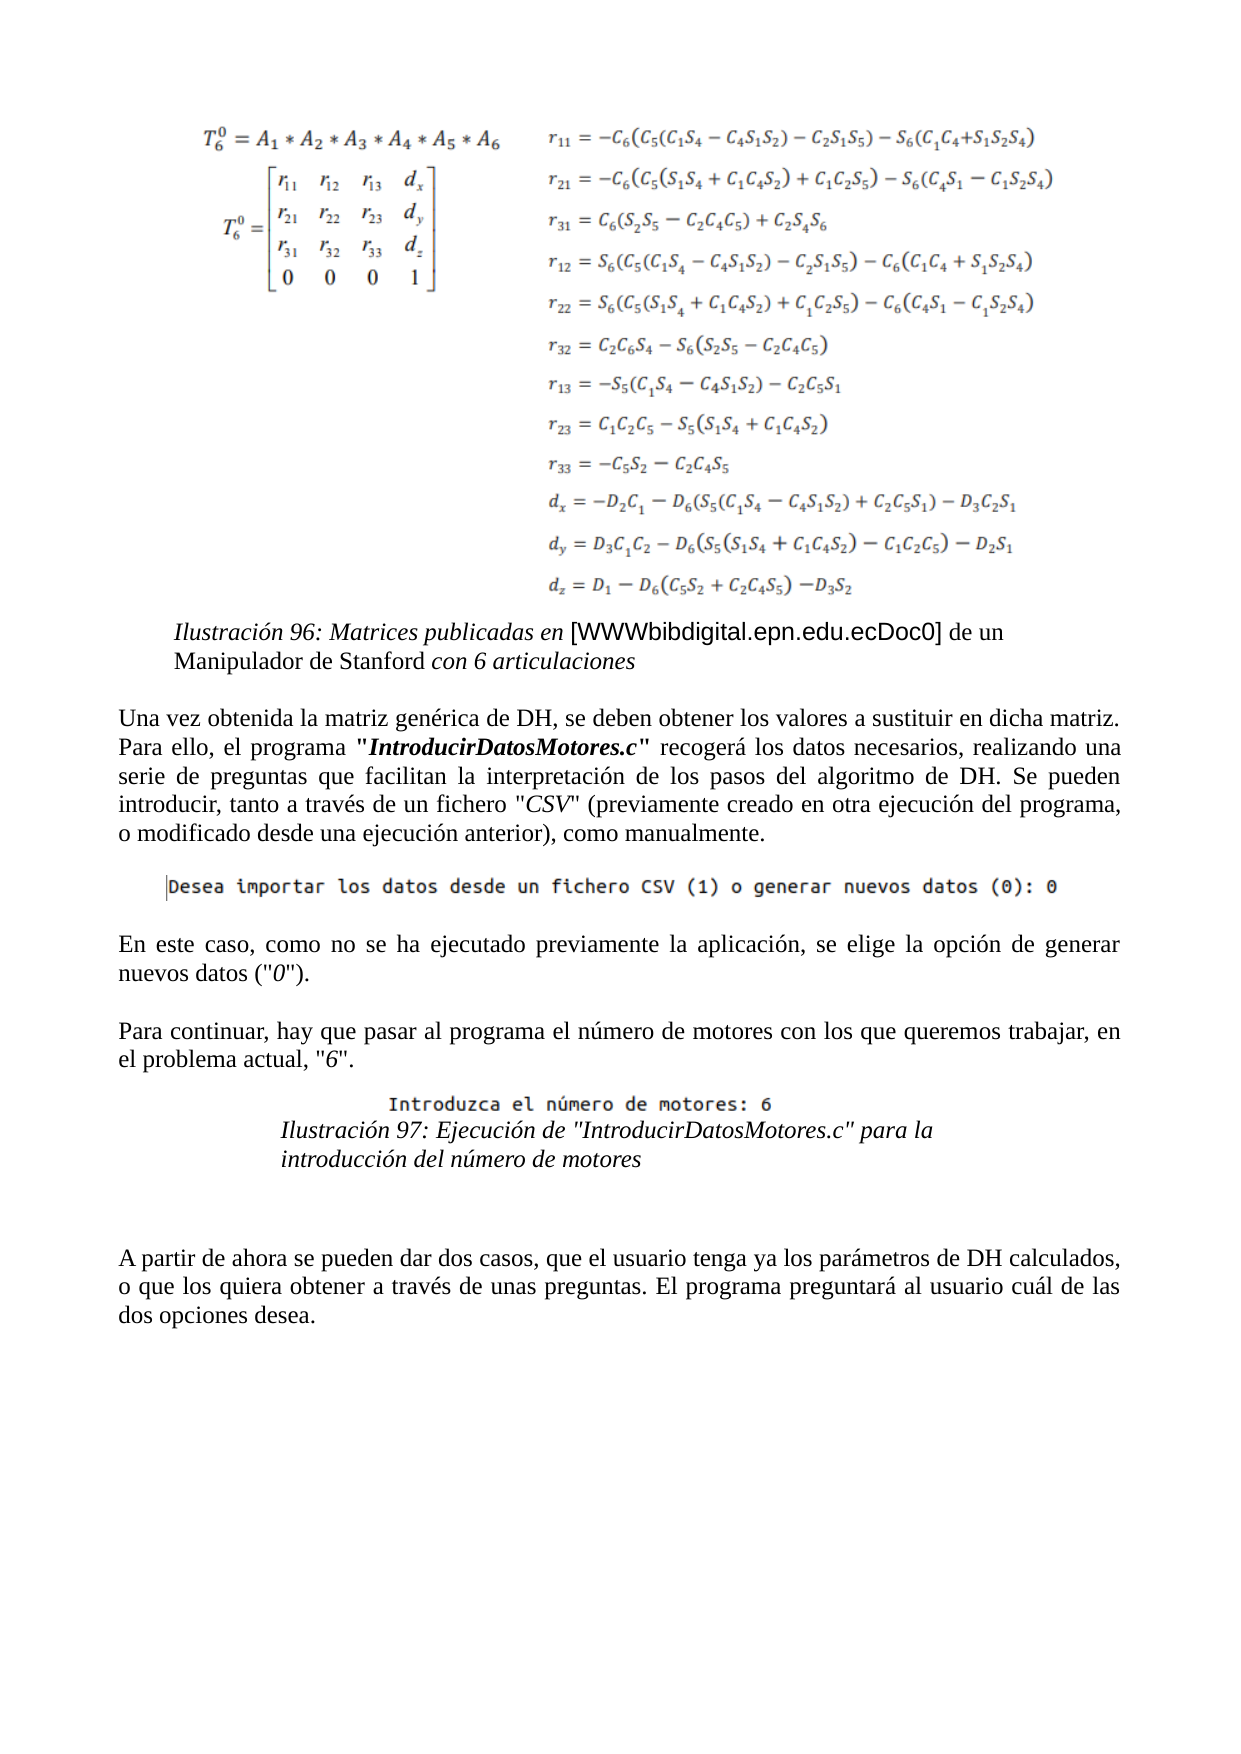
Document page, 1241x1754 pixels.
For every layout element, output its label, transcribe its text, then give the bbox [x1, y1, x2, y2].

picture [166, 875, 1074, 901]
text Para continuar, hay que pasar al programa el número de motores con los que queremos trabajar, en el problema actual, "6". [118, 1016, 1122, 1073]
text En este caso, como no se ha ejecutado previamente la aplicación, se elige la opción de generar nuevos datos ("0"). [118, 929, 1122, 987]
picture [532, 118, 1067, 617]
text A partir de ahora se pueden dar dos casos, que el usuario tenga ya los parámetros de DH calculados, o que los quiera obtener a través de unas preguntas. El programa preguntará al usuario cuál de las dos opciones desea. [118, 1243, 1122, 1329]
text Ilustración 96: Matrices publicadas en [WWWbibdigital.epn.edu.ecDoc0] de un Manipulador de Stanford con 6 articulaciones [174, 131, 1067, 674]
text Una vez obtenida la matriz genérica de DH, se deben obtener los valores a sustituir en dicha matriz. Para ello, el programa "IntroducirDatosMotores.c" recogerá los datos necesarios, realizando una serie de preguntas que facilitan la interpretación de los pasos del algoritmo de DH. Se pueden introducir, tanto a través de un fichero "CSV" (previamente creado en otra ejecución del programa, o modificado desde una ejecución anterior), como manualmente. [118, 703, 1122, 847]
picture [181, 118, 522, 311]
text Ilustración 97: Ejecución de "IntroducirDatosMotores.c" para la introducción del número de motores [280, 1098, 960, 1173]
picture [388, 1093, 780, 1116]
